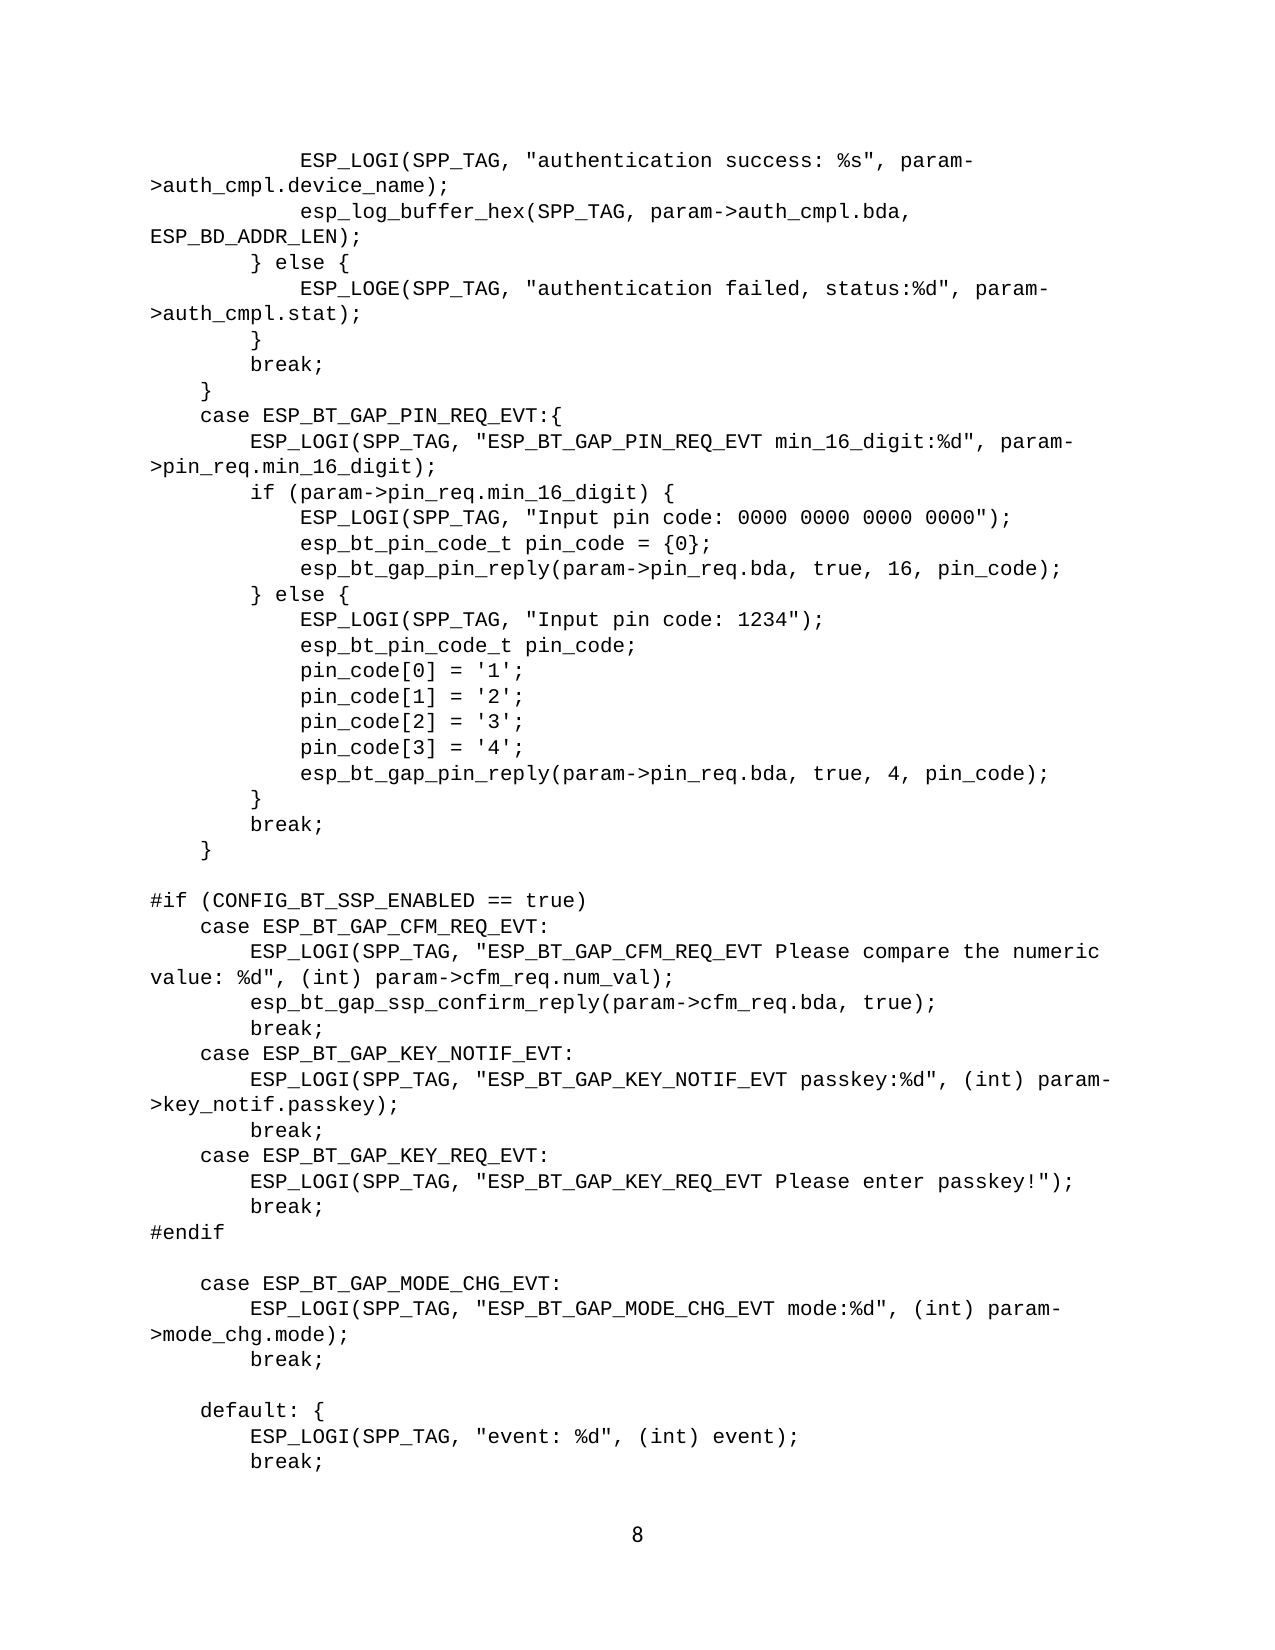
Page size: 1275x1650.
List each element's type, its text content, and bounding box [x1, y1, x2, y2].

text pin_code[2] = '3'; [150, 711, 1125, 735]
text esp_bt_gap_pin_reply(param->pin_req.bda, true, 16, pin_code); [150, 558, 1125, 582]
text } [150, 788, 1125, 812]
text esp_log_buffer_hex(SPP_TAG, param->auth_cmpl.bda, ESP_BD_ADDR_LEN); [150, 201, 1125, 250]
text ESP_LOGI(SPP_TAG, "Input pin code: 1234"); [150, 609, 1125, 633]
text } [150, 380, 1125, 403]
text pin_code[0] = '1'; [150, 660, 1125, 684]
text break; [150, 813, 1125, 837]
text pin_code[1] = '2'; [150, 686, 1125, 709]
text case ESP_BT_GAP_KEY_NOTIF_EVT: [150, 1043, 1125, 1067]
text ESP_LOGI(SPP_TAG, "Input pin code: 0000 0000 0000 0000"); [150, 507, 1125, 531]
text esp_bt_pin_code_t pin_code = {0}; [150, 533, 1125, 556]
text ESP_LOGI(SPP_TAG, "authentication success: %s", param->auth_cmpl.device_name); [150, 150, 1125, 199]
text break; [150, 1018, 1125, 1041]
text case ESP_BT_GAP_PIN_REQ_EVT:{ [150, 405, 1125, 429]
text break; [150, 354, 1125, 378]
text esp_bt_pin_code_t pin_code; [150, 635, 1125, 658]
text ESP_LOGE(SPP_TAG, "authentication failed, status:%d", param->auth_cmpl.stat); [150, 278, 1125, 327]
text #if (CONFIG_BT_SSP_ENABLED == true) [150, 890, 1125, 914]
text break; [150, 1349, 1125, 1373]
text ESP_LOGI(SPP_TAG, "ESP_BT_GAP_KEY_NOTIF_EVT passkey:%d", (int) param->key_notif.passkey); [150, 1069, 1125, 1118]
text pin_code[3] = '4'; [150, 737, 1125, 761]
text case ESP_BT_GAP_CFM_REQ_EVT: [150, 916, 1125, 939]
text } [150, 839, 1125, 863]
text ESP_LOGI(SPP_TAG, "ESP_BT_GAP_KEY_REQ_EVT Please enter passkey!"); [150, 1171, 1125, 1194]
text #endif [150, 1222, 1125, 1246]
text esp_bt_gap_pin_reply(param->pin_req.bda, true, 4, pin_code); [150, 762, 1125, 786]
text } else { [150, 252, 1125, 276]
text case ESP_BT_GAP_KEY_REQ_EVT: [150, 1145, 1125, 1169]
text ESP_LOGI(SPP_TAG, "ESP_BT_GAP_MODE_CHG_EVT mode:%d", (int) param->mode_chg.mode); [150, 1298, 1125, 1348]
text ESP_LOGI(SPP_TAG, "ESP_BT_GAP_CFM_REQ_EVT Please compare the numeric value: %d", (int) param->cfm_req.num_val); [150, 941, 1125, 990]
text } else { [150, 584, 1125, 607]
text break; [150, 1120, 1125, 1143]
text break; [150, 1196, 1125, 1220]
text case ESP_BT_GAP_MODE_CHG_EVT: [150, 1273, 1125, 1297]
text if (param->pin_req.min_16_digit) { [150, 482, 1125, 505]
text break; [150, 1452, 1125, 1475]
text esp_bt_gap_ssp_confirm_reply(param->cfm_req.bda, true); [150, 992, 1125, 1016]
text ESP_LOGI(SPP_TAG, "ESP_BT_GAP_PIN_REQ_EVT min_16_digit:%d", param->pin_req.min_16_digit); [150, 431, 1125, 480]
text ESP_LOGI(SPP_TAG, "event: %d", (int) event); [150, 1426, 1125, 1450]
text } [150, 329, 1125, 352]
text default: { [150, 1401, 1125, 1424]
